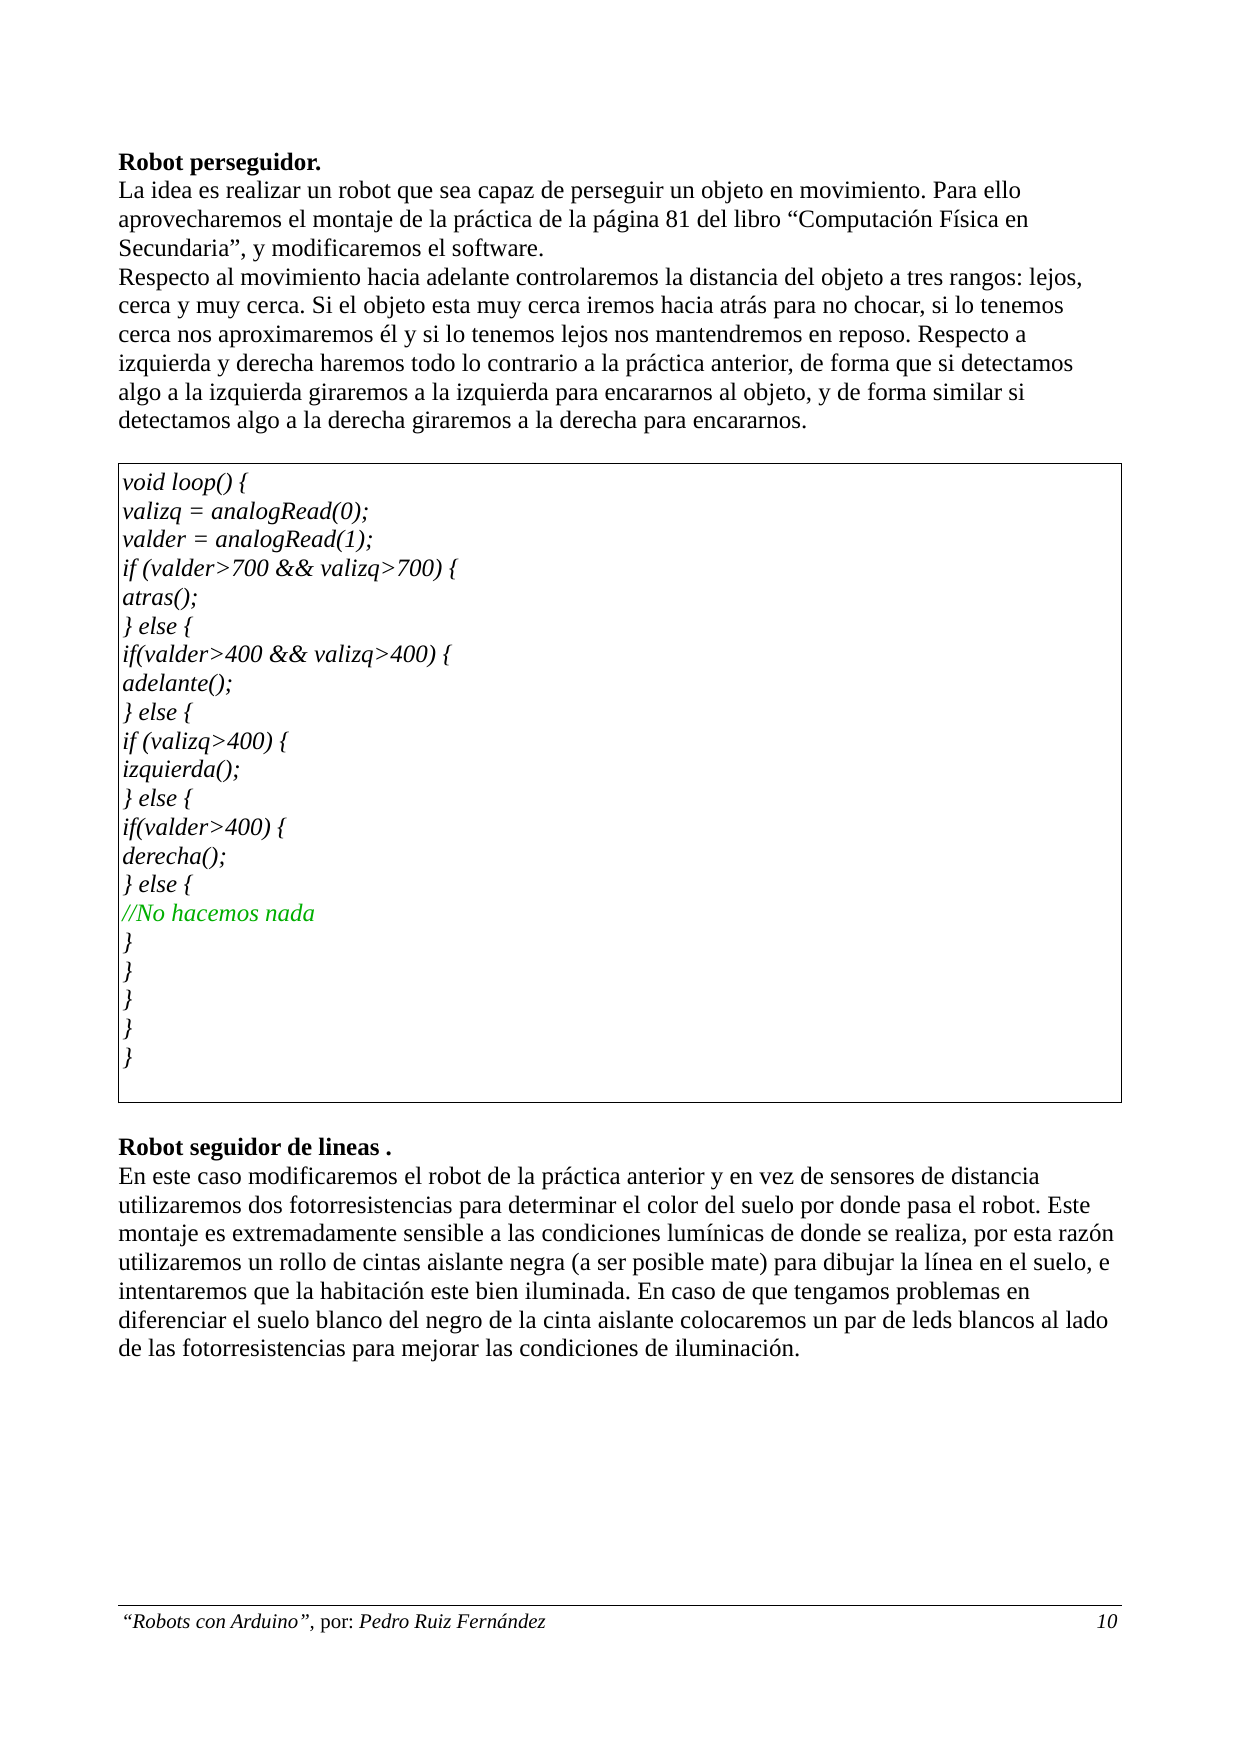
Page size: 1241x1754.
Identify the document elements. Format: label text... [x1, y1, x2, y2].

text En este caso modificaremos el robot de la práctica anterior y en vez de sensores de distancia utilizaremos dos fotorresistencias para determinar el color del suelo por donde pasa el robot. Este montaje es extremadamente sensible a las condiciones lumínicas de donde se realiza, por esta razón utilizaremos un rollo de cintas aislante negra (a ser posible mate) para dibujar la línea en el suelo, e intentaremos que la habitación este bien iluminada. En caso de que tengamos problemas en diferenciar el suelo blanco del negro de la cinta aislante colocaremos un par de leds blancos al lado de las fotorresistencias para mejorar las condiciones de iluminación. [118, 1161, 1122, 1362]
text if (valizq>400) { [119, 722, 1121, 751]
text if (valder>700 && valizq>700) { [119, 549, 1121, 578]
text derecha(); [119, 837, 1121, 866]
text if(valder>400 && valizq>400) { [119, 636, 1121, 664]
text Robot perseguidor. [118, 147, 1122, 176]
text La idea es realizar un robot que sea capaz de perseguir un objeto en movimiento. Para ello aprovecharemos el montaje de la práctica de la página 81 del libro “Computación Física en Secundaria”, y modificaremos el software. [118, 176, 1122, 262]
text } else { [119, 866, 1121, 894]
text } else { [119, 779, 1121, 808]
text } [119, 981, 1121, 1009]
text izquierda(); [119, 751, 1121, 779]
text Respecto al movimiento hacia adelante controlaremos la distancia del objeto a tres rangos: lejos, cerca y muy cerca. Si el objeto esta muy cerca iremos hacia atrás para no chocar, si lo tenemos cerca nos aproximaremos él y si lo tenemos lejos nos mantendremos en reposo. Respecto a izquierda y derecha haremos todo lo contrario a la práctica anterior, de forma que si detectamos algo a la izquierda giraremos a la izquierda para encararnos al objeto, y de forma similar si detectamos algo a la derecha giraremos a la derecha para encararnos. [118, 262, 1122, 434]
text } [119, 1009, 1121, 1038]
text if(valder>400) { [119, 808, 1121, 837]
text valder = analogRead(1); [119, 521, 1121, 549]
text adelante(); [119, 664, 1121, 693]
text //No hacemos nada [119, 894, 1121, 923]
text } [119, 952, 1121, 981]
text } [119, 1038, 1121, 1071]
text atras(); [119, 578, 1121, 607]
text valizq = analogRead(0); [119, 492, 1121, 521]
text } else { [119, 607, 1121, 636]
text } [119, 923, 1121, 952]
text void loop() { [119, 464, 1121, 492]
text } else { [119, 693, 1121, 722]
text Robot seguidor de lineas . [118, 1132, 1122, 1161]
